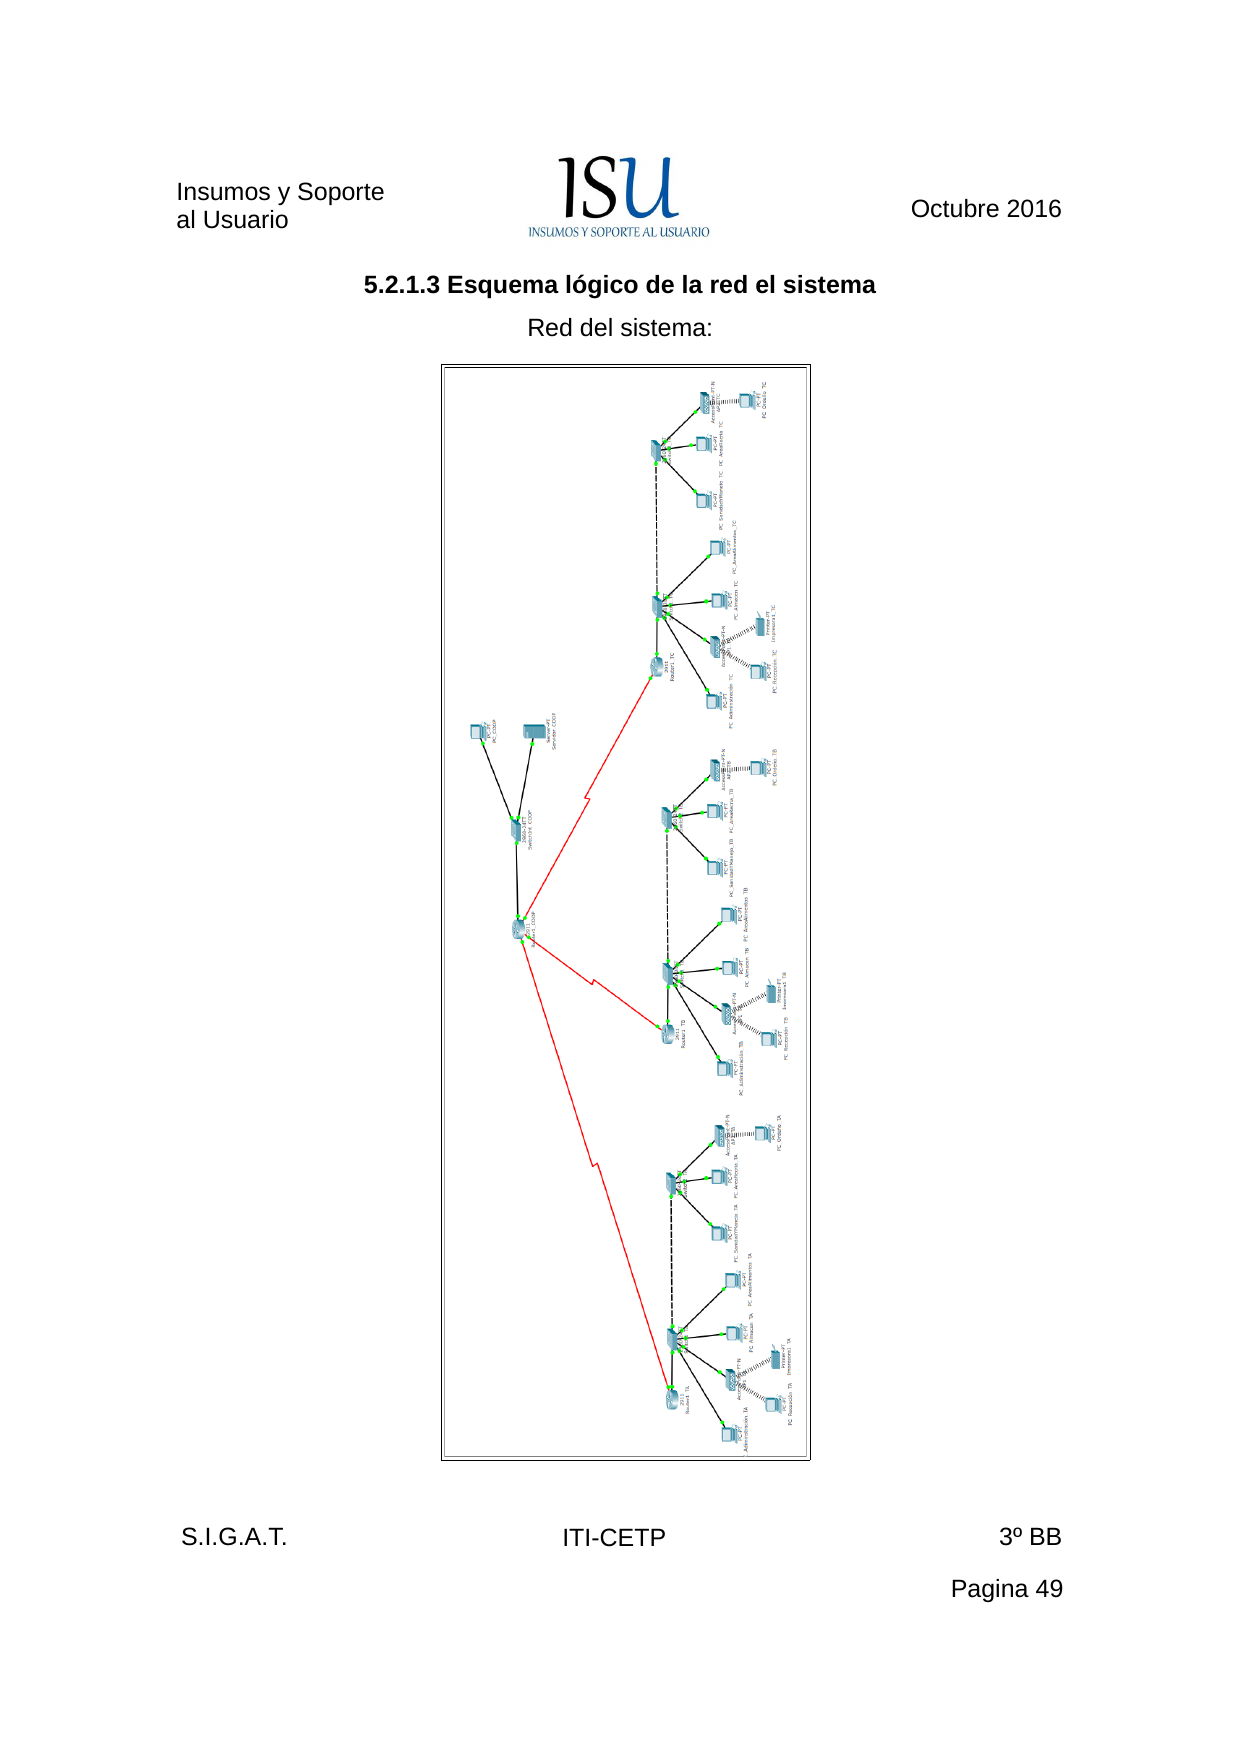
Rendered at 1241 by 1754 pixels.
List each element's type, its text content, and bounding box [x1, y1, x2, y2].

text Red del sistema: [177, 313, 1063, 342]
picture [517, 138, 723, 252]
text 5.2.1.3 Esquema lógico de la red el sistema [177, 270, 1063, 299]
picture [444, 367, 807, 1457]
text [442, 365, 810, 1460]
